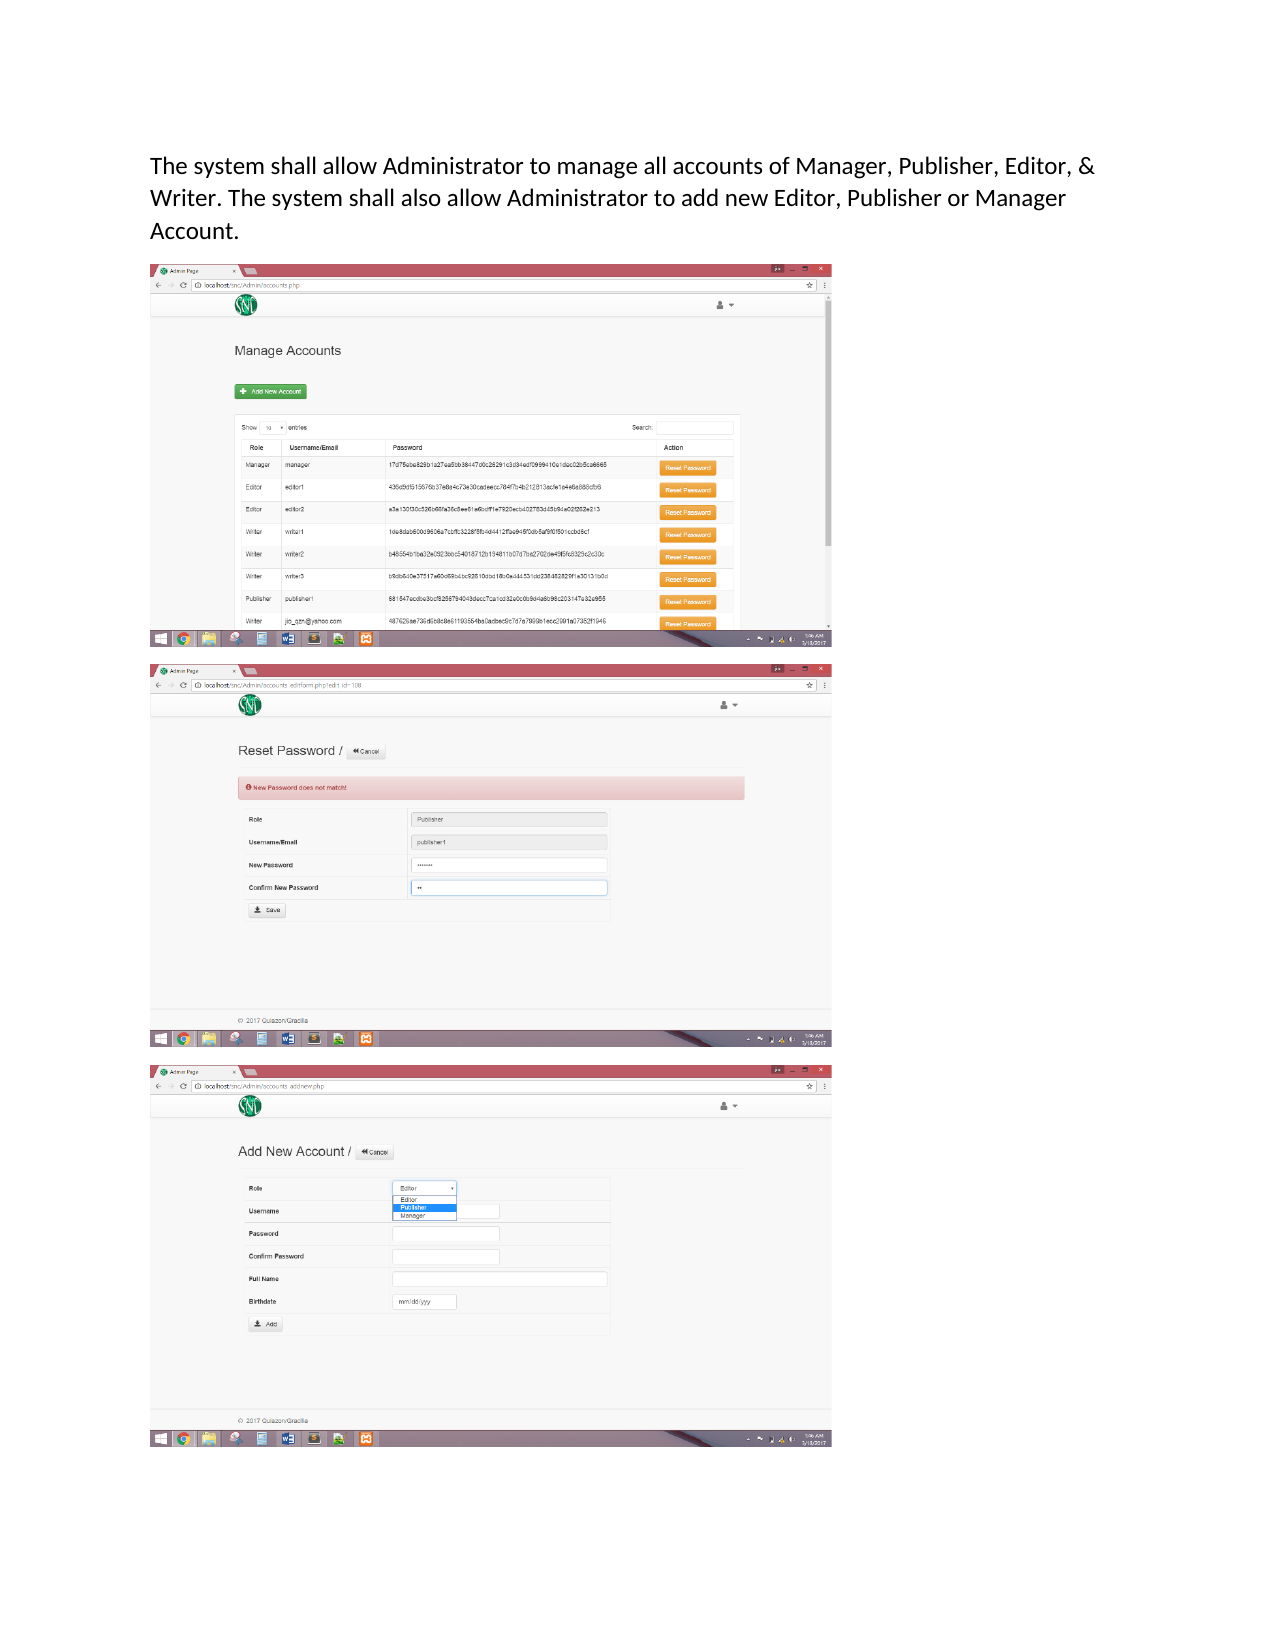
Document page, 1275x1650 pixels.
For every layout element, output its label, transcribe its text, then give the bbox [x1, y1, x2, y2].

text The system shall allow Administrator to manage all accounts of Manager, Publisher, Editor, & Writer. The system shall also allow Administrator to add new Editor, Publisher or Manager Account. [150, 150, 1125, 246]
